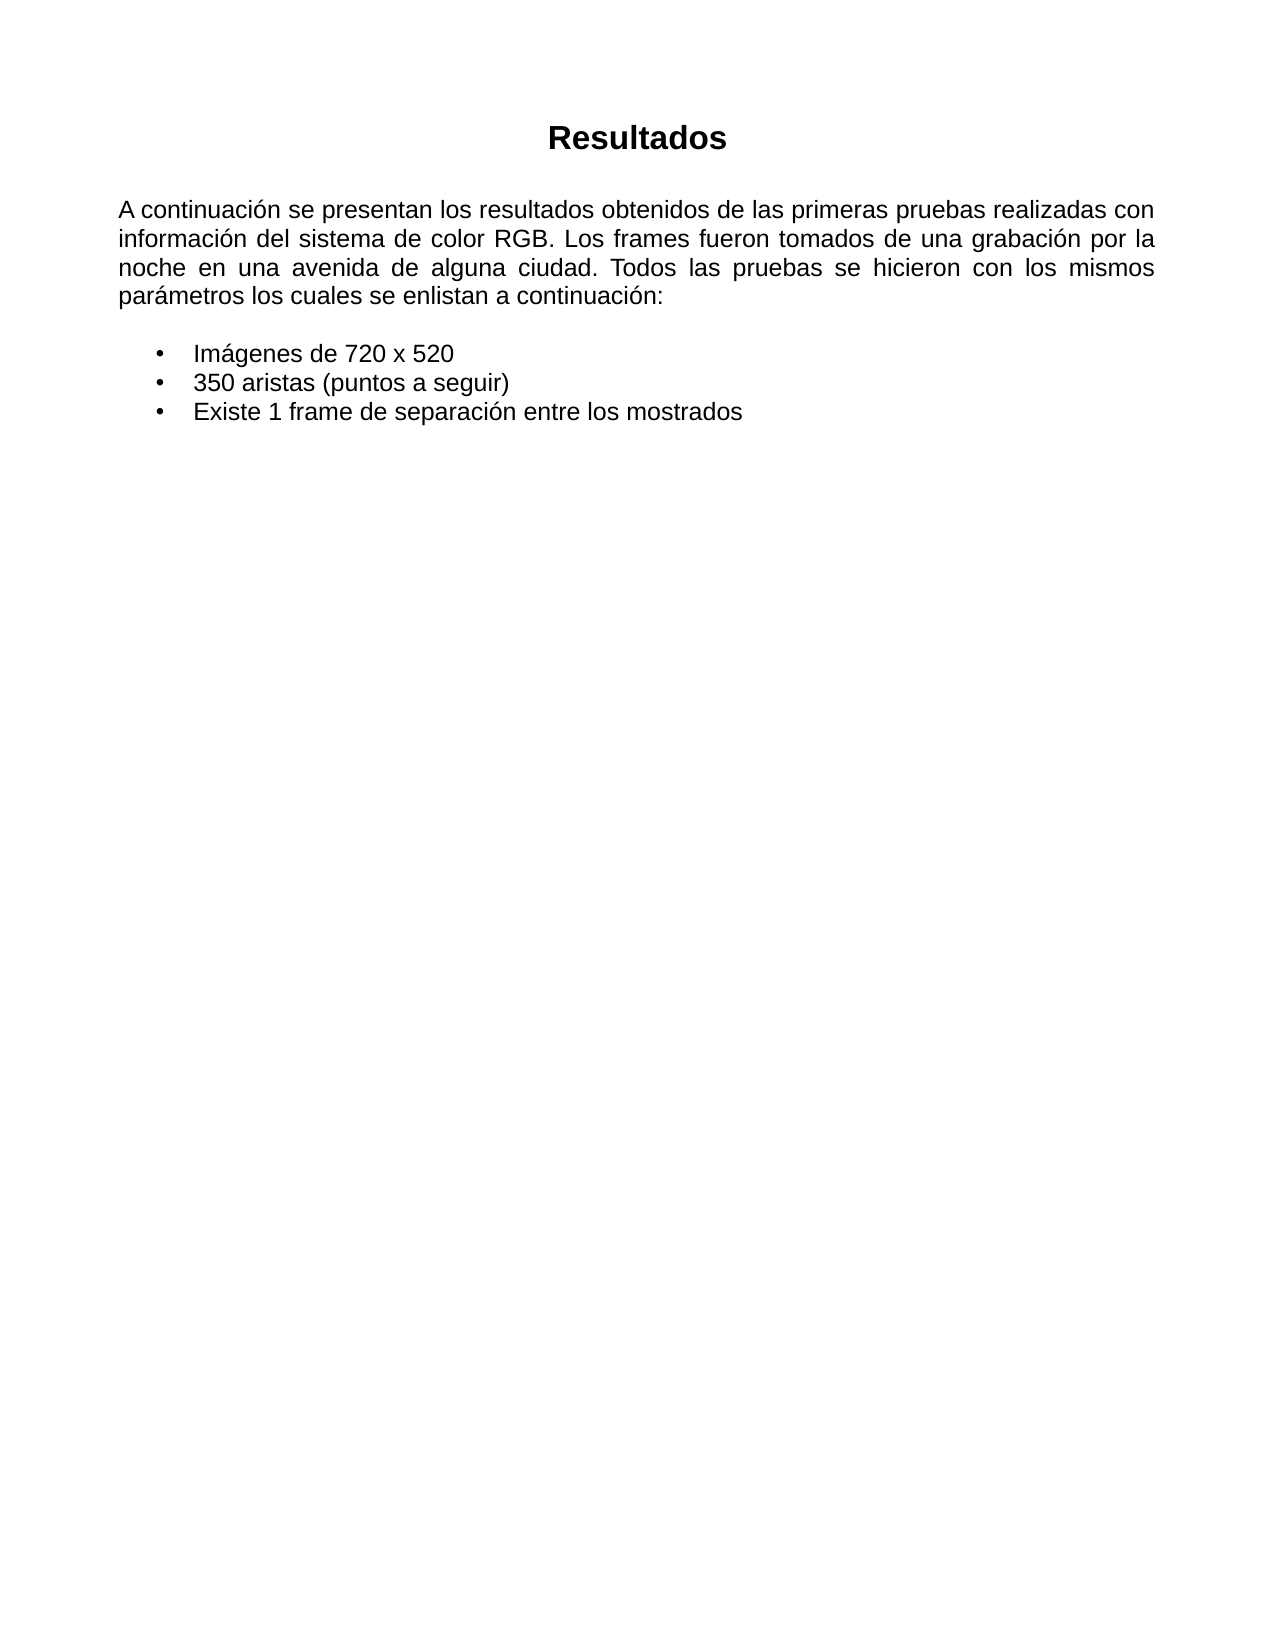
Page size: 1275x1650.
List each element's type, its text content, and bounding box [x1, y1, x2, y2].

list Imágenes de 720 x 520 [156, 339, 1157, 368]
list 350 aristas (puntos a seguir) [156, 368, 1157, 396]
text A continuación se presentan los resultados obtenidos de las primeras pruebas realizadas con información del sistema de color RGB. Los frames fueron tomados de una grabación por la noche en una avenida de alguna ciudad. Todos las pruebas se hicieron con los mismos parámetros los cuales se enlistan a continuación: [118, 195, 1157, 310]
list Existe 1 frame de separación entre los mostrados [156, 396, 1157, 425]
text Resultados [118, 118, 1157, 157]
